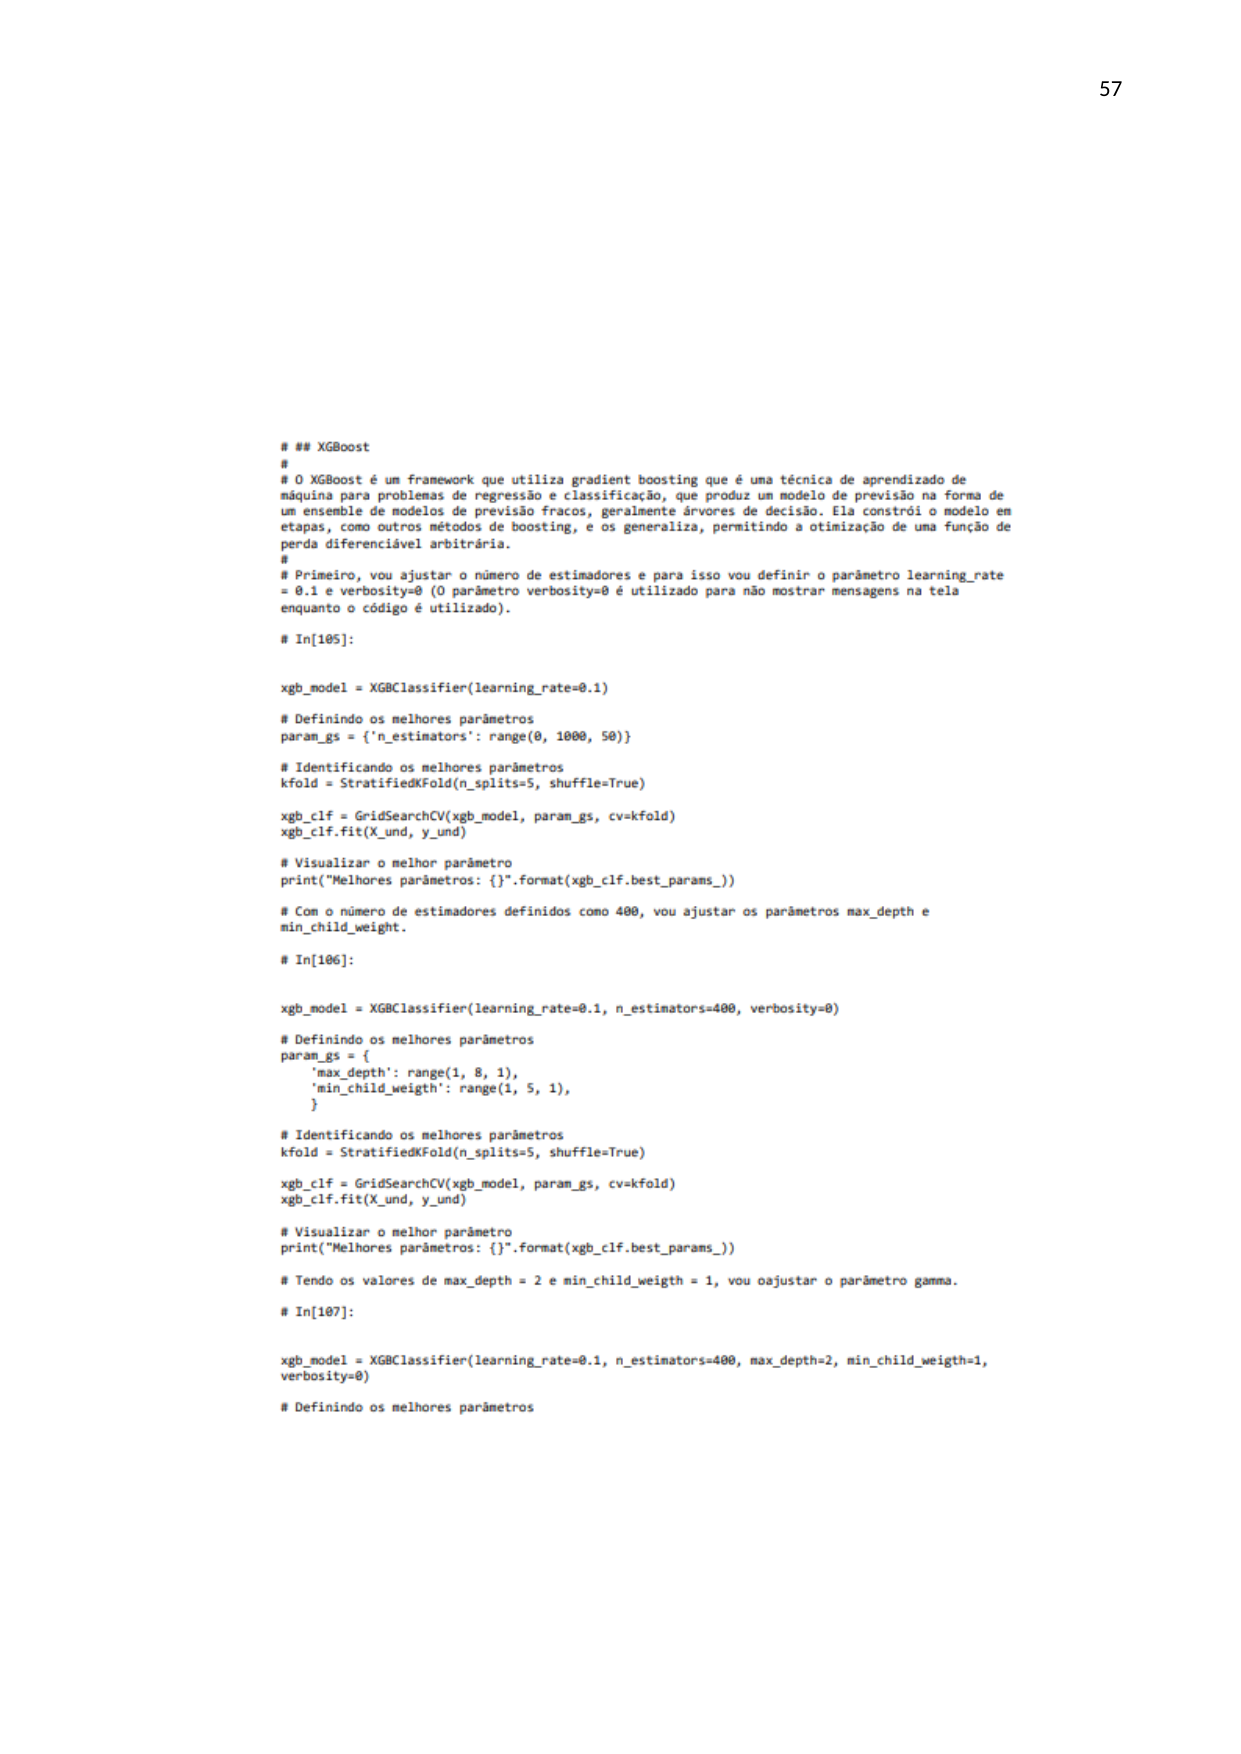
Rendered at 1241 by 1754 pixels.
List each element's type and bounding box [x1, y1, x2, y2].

picture [232, 392, 1067, 1454]
